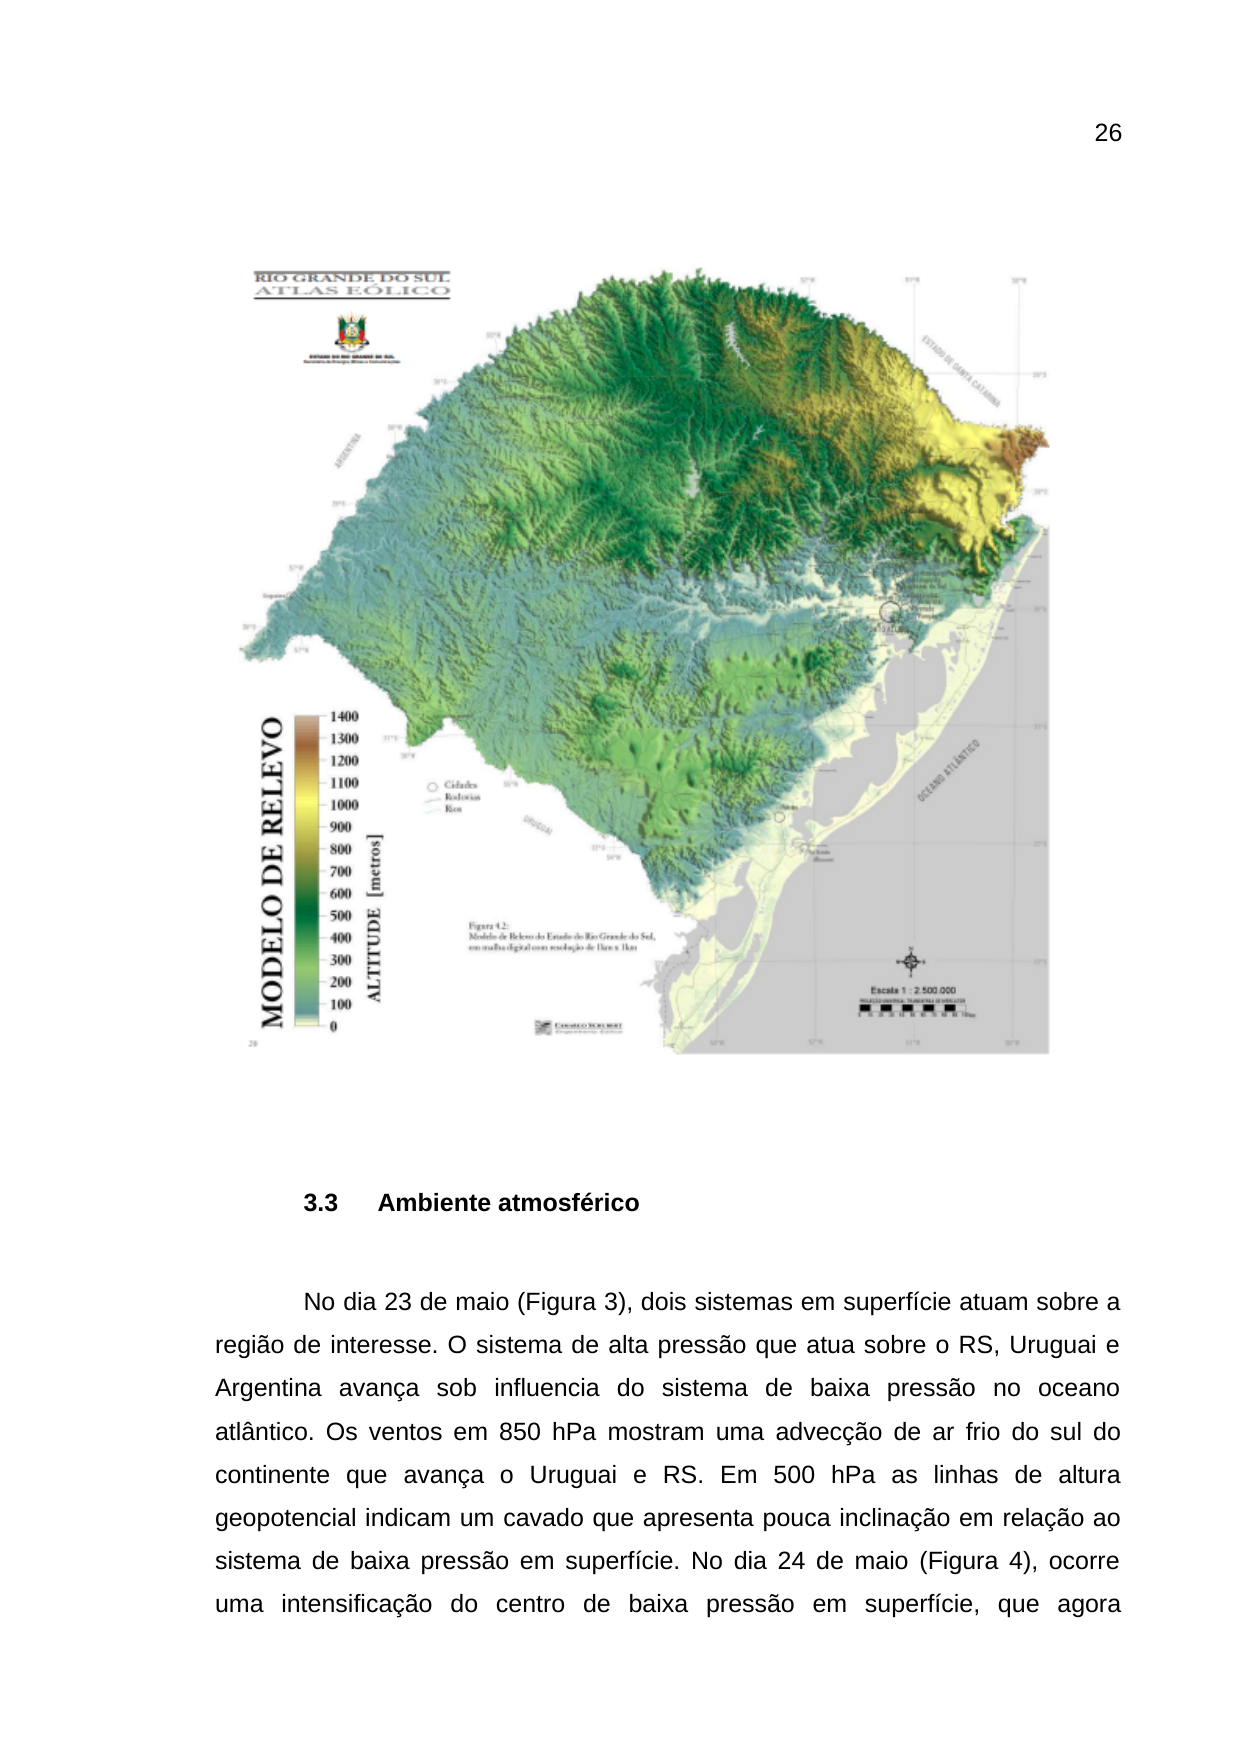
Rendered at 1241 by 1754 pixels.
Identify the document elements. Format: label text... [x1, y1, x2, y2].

picture [232, 254, 1067, 1061]
subtitle Ambiente atmosférico [215, 1188, 1122, 1217]
text No dia 23 de maio (Figura 3), dois sistemas em superfície atuam sobre a região de interesse. O sistema de alta pressão que atua sobre o RS, Uruguai e Argentina avança sob influencia do sistema de baixa pressão no oceano atlântico. Os ventos em 850 hPa mostram uma advecção de ar frio do sul do continente que avança o Uruguai e RS. Em 500 hPa as linhas de altura geopotencial indicam um cavado que apresenta pouca inclinação em relação ao sistema de baixa pressão em superfície. No dia 24 de maio (Figura 4), ocorre uma intensificação do centro de baixa pressão em superfície, que agora [215, 1287, 1122, 1618]
